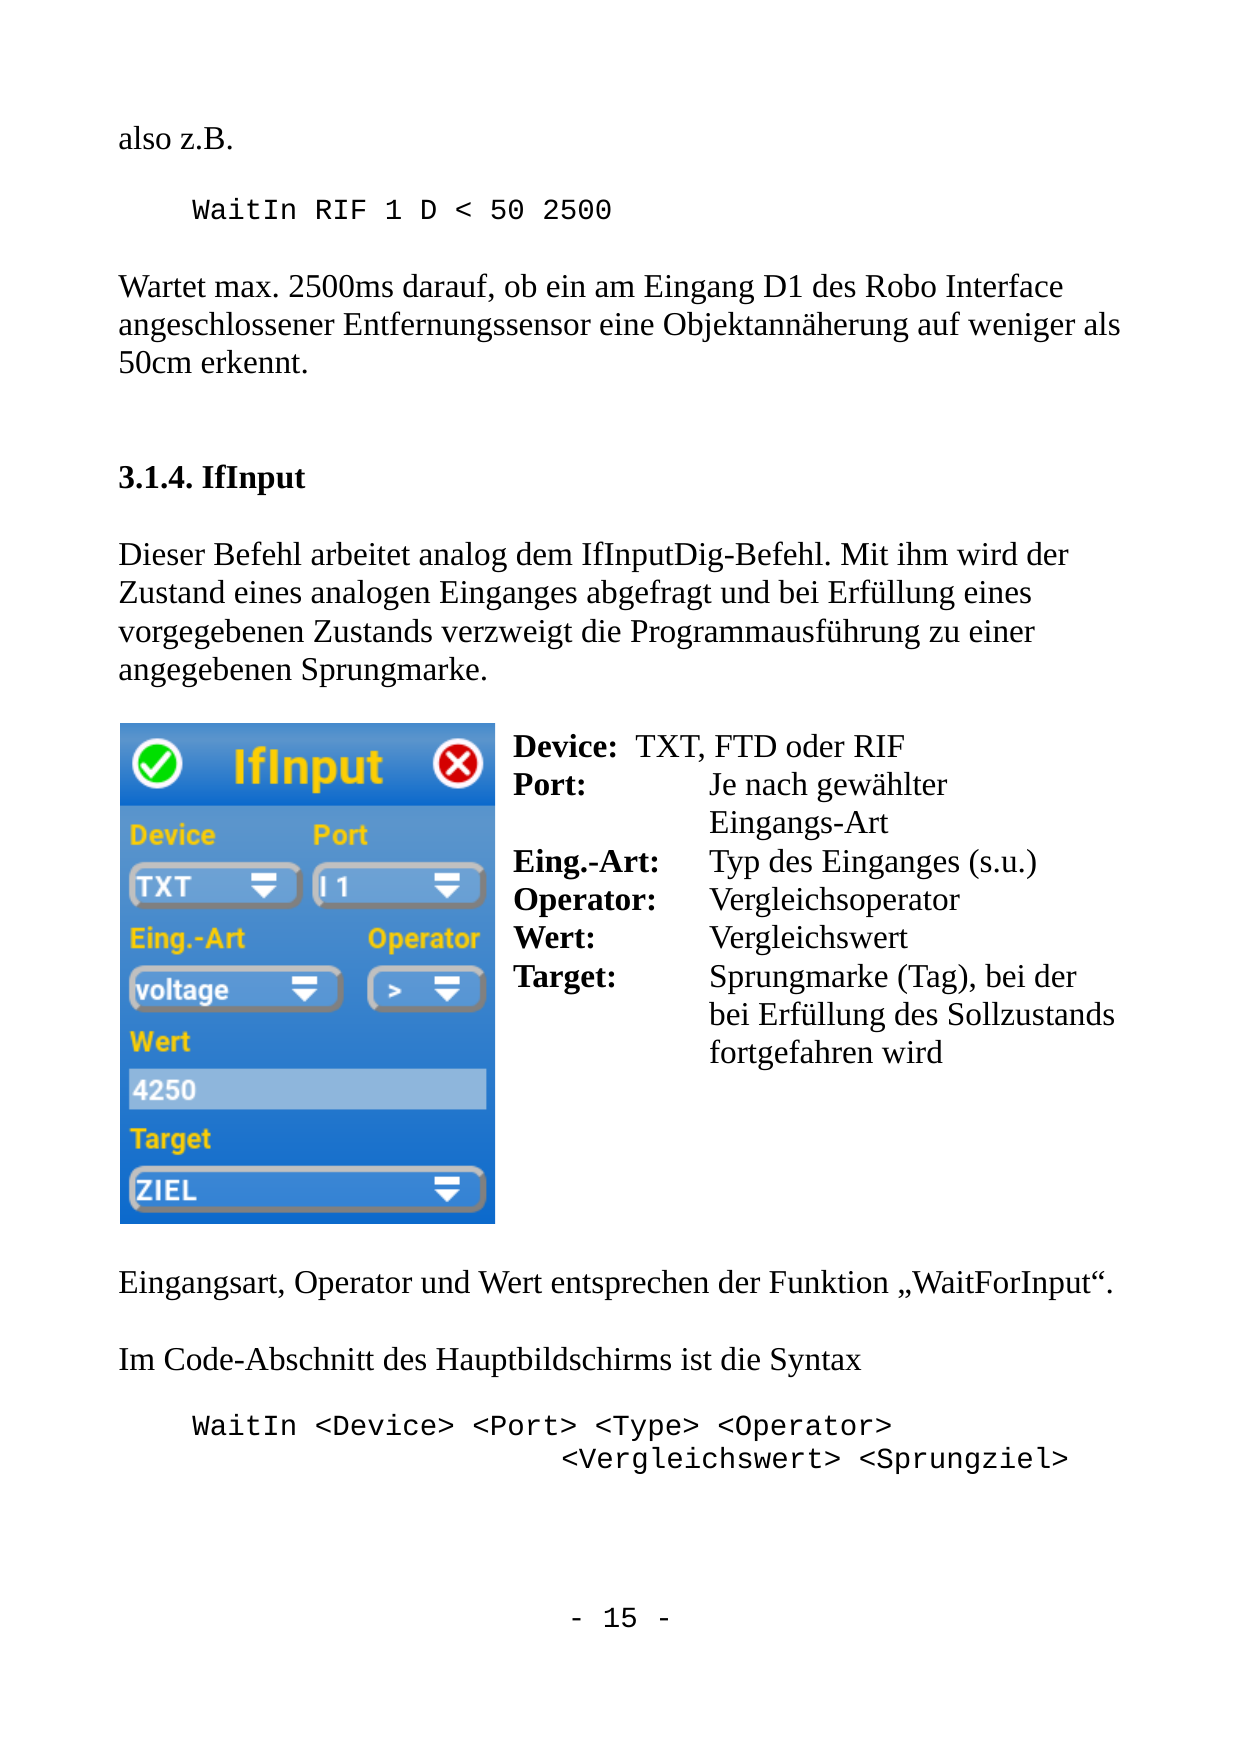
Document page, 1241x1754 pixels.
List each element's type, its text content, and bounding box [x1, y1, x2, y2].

text Eingangsart, Operator und Wert entsprechen der Funktion „WaitForInput“. [118, 1263, 1122, 1301]
text fortgefahren wird [496, 1033, 1122, 1071]
text Im Code-Abschnitt des Hauptbildschirms ist die Syntax [118, 1339, 1122, 1378]
text Dieser Befehl arbeitet analog dem IfInputDig-Befehl. Mit ihm wird der Zustand eines analogen Einganges abgefragt und bei Erfüllung eines vorgegebenen Zustands verzweigt die Programmausführung zu einer angegebenen Sprungmarke. [118, 534, 1122, 688]
text Wert: Vergleichswert [496, 918, 1122, 956]
picture [120, 723, 496, 1224]
text Target: Sprungmarke (Tag), bei der bei Erfüllung des Sollzustands [496, 956, 1122, 1033]
text Device: TXT, FTD oder RIF [496, 726, 1122, 764]
text WaitIn RIF 1 D < 50 2500 [118, 195, 1122, 228]
text Port: Je nach gewählter Eingangs-Art [496, 764, 1122, 841]
text 3.1.4. IfInput [118, 458, 1122, 496]
text Operator: Vergleichsoperator [496, 879, 1122, 918]
text WaitIn <Device> <Port> <Type> <Operator> <Vergleichswert> <Sprungziel> [118, 1411, 1122, 1477]
text Wartet max. 2500ms darauf, ob ein am Eingang D1 des Robo Interface angeschlossener Entfernungssensor eine Objektannäherung auf weniger als 50cm erkennt. [118, 266, 1122, 381]
text Eing.-Art: Typ des Einganges (s.u.) [496, 841, 1122, 879]
text also z.B. [118, 118, 1122, 156]
